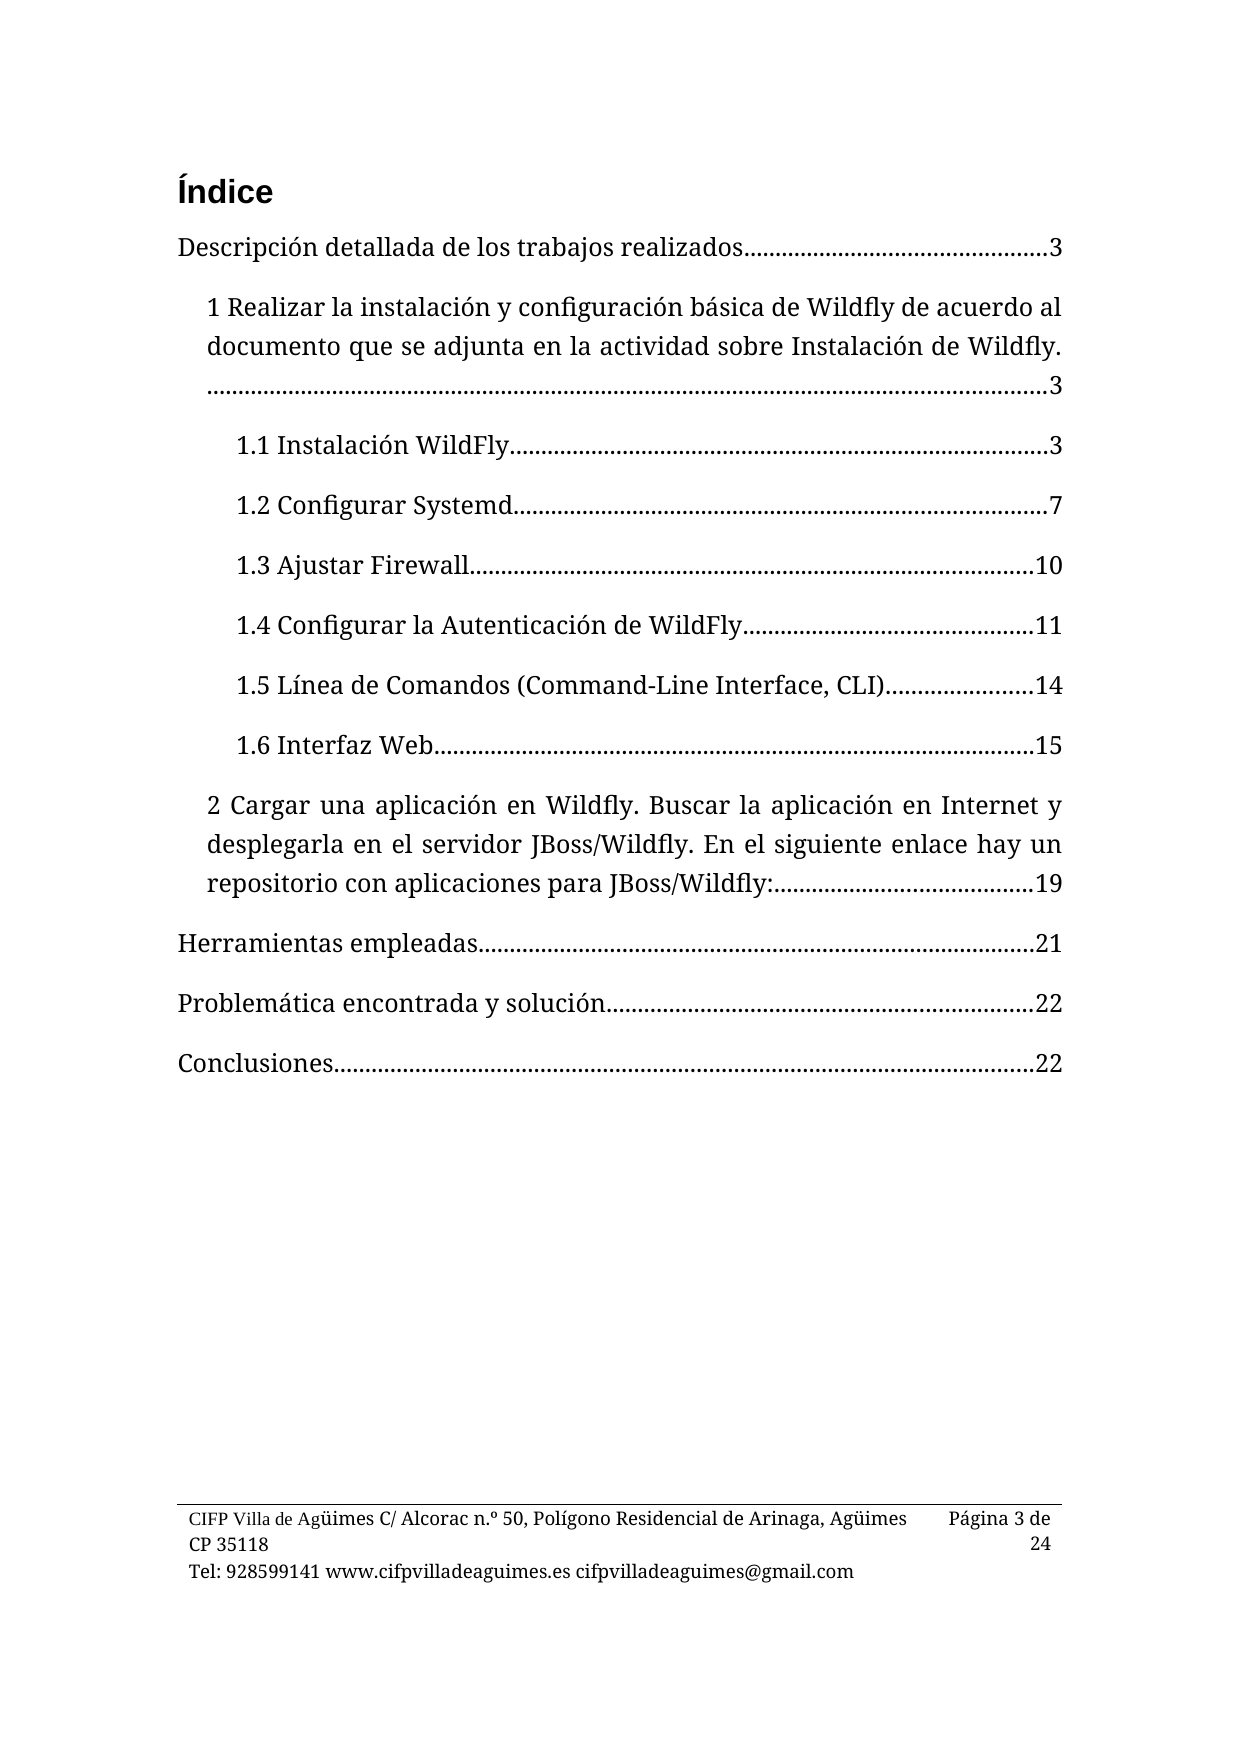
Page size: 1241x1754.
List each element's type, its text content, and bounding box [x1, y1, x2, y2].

text 2 Cargar una aplicación en Wildfly. Buscar la aplicación en Internet y desplegarla en el servidor JBoss/Wildfly. En el siguiente enlace hay un repositorio con aplicaciones para JBoss/Wildfly: 19 [207, 788, 1063, 900]
text 1 Realizar la instalación y configuración básica de Wildfly de acuerdo al documento que se adjunta en la actividad sobre Instalación de Wildfly. 3 [207, 289, 1063, 402]
text 1.4 Configurar la Autenticación de WildFly 11 [236, 608, 1063, 642]
text Conclusiones 22 [177, 1046, 1063, 1080]
text Herramientas empleadas 21 [177, 926, 1063, 960]
text Problemática encontrada y solución 22 [177, 986, 1063, 1020]
text 1.3 Ajustar Firewall 10 [236, 548, 1063, 582]
text 1.5 Línea de Comandos (Command-Line Interface, CLI) 14 [236, 668, 1063, 702]
text 1.2 Configurar Systemd 7 [236, 488, 1063, 522]
text 1.6 Interfaz Web 15 [236, 728, 1063, 762]
text 1.1 Instalación WildFly. 3 [236, 428, 1063, 462]
subtitle Índice [177, 173, 1063, 211]
text Descripción detallada de los trabajos realizados 3 [177, 229, 1063, 263]
